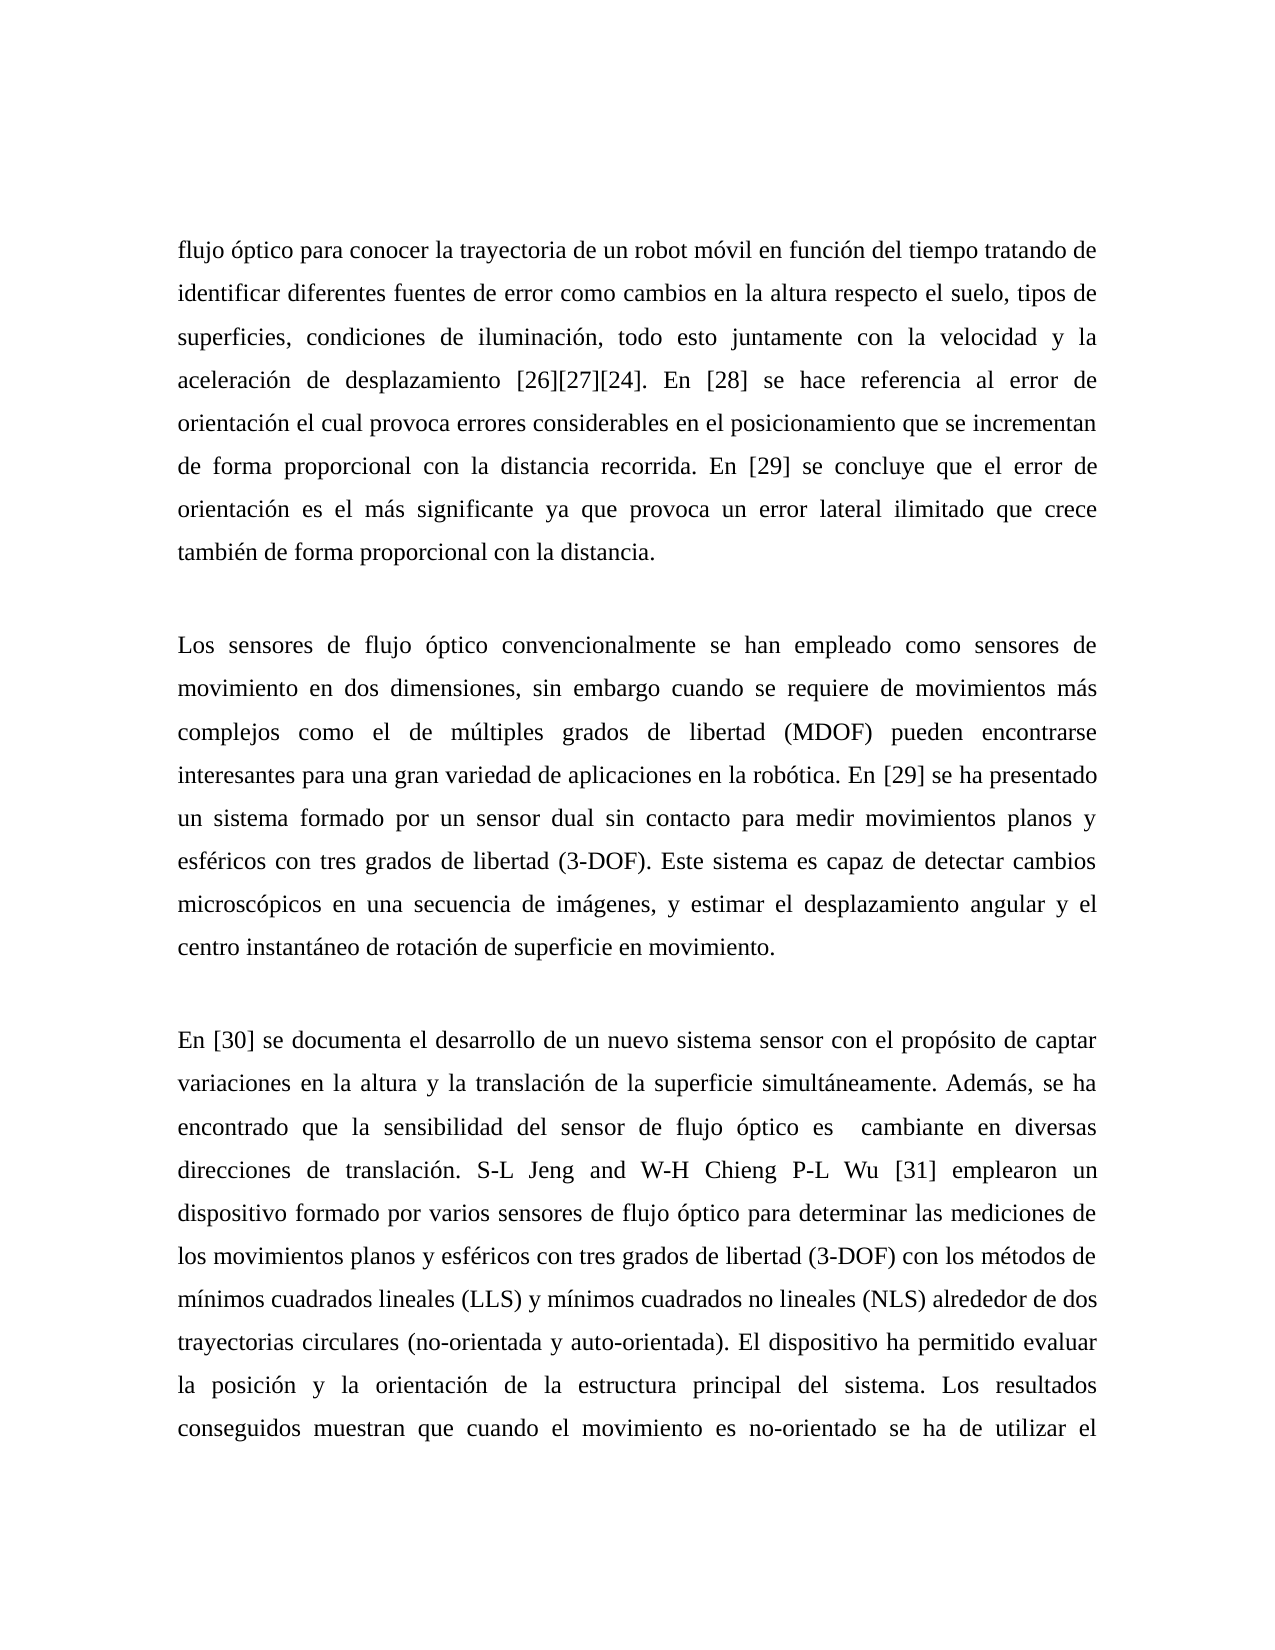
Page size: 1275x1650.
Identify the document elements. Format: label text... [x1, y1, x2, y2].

text En [30] se documenta el desarrollo de un nuevo sistema sensor con el propósito de captar variaciones en la altura y la translación de la superficie simultáneamente. Además, se ha encontrado que la sensibilidad del sensor de flujo óptico es cambiante en diversas direcciones de translación. S-L Jeng and W-H Chieng P-L Wu [31] emplearon un dispositivo formado por varios sensores de flujo óptico para determinar las mediciones de los movimientos planos y esféricos con tres grados de libertad (3-DOF) con los métodos de mínimos cuadrados lineales (LLS) y mínimos cuadrados no lineales (NLS) alrededor de dos trayectorias circulares (no-orientada y auto-orientada). El dispositivo ha permitido evaluar la posición y la orientación de la estructura principal del sistema. Los resultados conseguidos muestran que cuando el movimiento es no-orientado se ha de utilizar el [177, 1025, 1098, 1442]
text Los sensores de flujo óptico convencionalmente se han empleado como sensores de movimiento en dos dimensiones, sin embargo cuando se requiere de movimientos más complejos como el de múltiples grados de libertad (MDOF) pueden encontrarse interesantes para una gran variedad de aplicaciones en la robótica. En [29] se ha presentado un sistema formado por un sensor dual sin contacto para medir movimientos planos y esféricos con tres grados de libertad (3-DOF). Este sistema es capaz de detectar cambios microscópicos en una secuencia de imágenes, y estimar el desplazamiento angular y el centro instantáneo de rotación de superficie en movimiento. [177, 630, 1098, 961]
text flujo óptico para conocer la trayectoria de un robot móvil en función del tiempo tratando de identificar diferentes fuentes de error como cambios en la altura respecto el suelo, tipos de superficies, condiciones de iluminación, todo esto juntamente con la velocidad y la aceleración de desplazamiento [26][27][24]. En [28] se hace referencia al error de orientación el cual provoca errores considerables en el posicionamiento que se incrementan de forma proporcional con la distancia recorrida. En [29] se concluye que el error de orientación es el más significante ya que provoca un error lateral ilimitado que crece también de forma proporcional con la distancia. [177, 235, 1098, 566]
